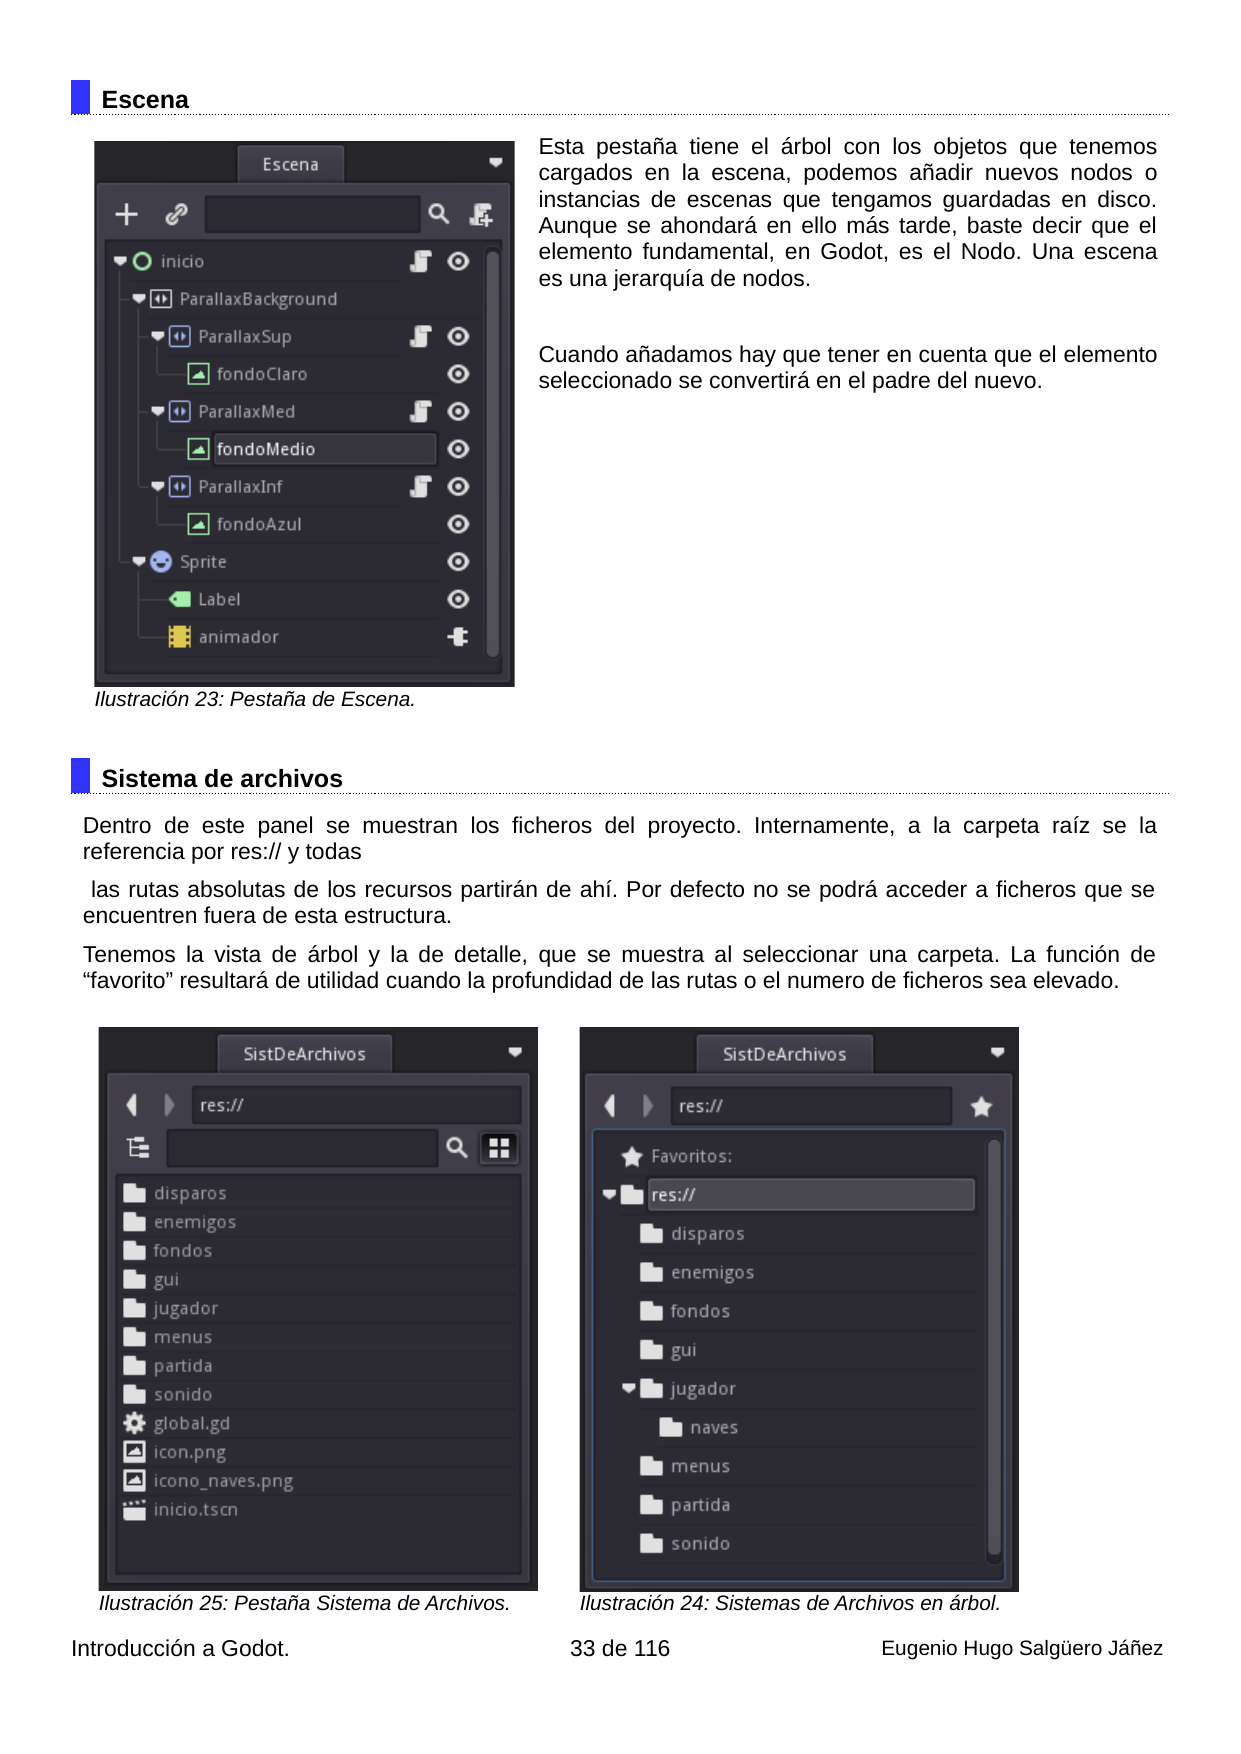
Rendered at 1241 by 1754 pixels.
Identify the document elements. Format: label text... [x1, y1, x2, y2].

text Cuando añadamos hay que tener en cuenta que el elemento seleccionado se convertirá en el padre del nuevo. [515, 341, 1158, 394]
text [579, 1015, 1019, 1027]
text Dentro de este panel se muestran los ficheros del proyecto. Internamente, a la carpeta raíz se la referencia por res:// y todas [83, 812, 1158, 864]
subtitle Escena [71, 79, 1169, 114]
text Ilustración 23: Pestaña de Escena. [94, 687, 515, 711]
subtitle Sistema de archivos [90, 758, 1169, 793]
picture [94, 141, 515, 687]
text Tenemos la vista de árbol y la de detalle, que se muestra al seleccionar una carpeta. La función de “favorito” resultará de utilidad cuando la profundidad de las rutas o el numero de ficheros sea elevado. [83, 941, 1158, 993]
text las rutas absolutas de los recursos partirán de ahí. Por defecto no se podrá acceder a ficheros que se encuentren fuera de esta estructura. [83, 876, 1158, 929]
text Esta pestaña tiene el árbol con los objetos que tenemos cargados en la escena, podemos añadir nuevos nodos o instancias de escenas que tengamos guardadas en disco. Aunque se ahondará en ello más tarde, baste decir que el elemento fundamental, en Godot, es el Nodo. Una escena es una jerarquía de nodos. [83, 129, 1158, 291]
text [98, 1015, 538, 1027]
picture [98, 1027, 538, 1591]
text Ilustración 25: Pestaña Sistema de Archivos. [98, 1591, 538, 1615]
text Ilustración 24: Sistemas de Archivos en árbol. [579, 1592, 1019, 1615]
picture [579, 1027, 1019, 1592]
